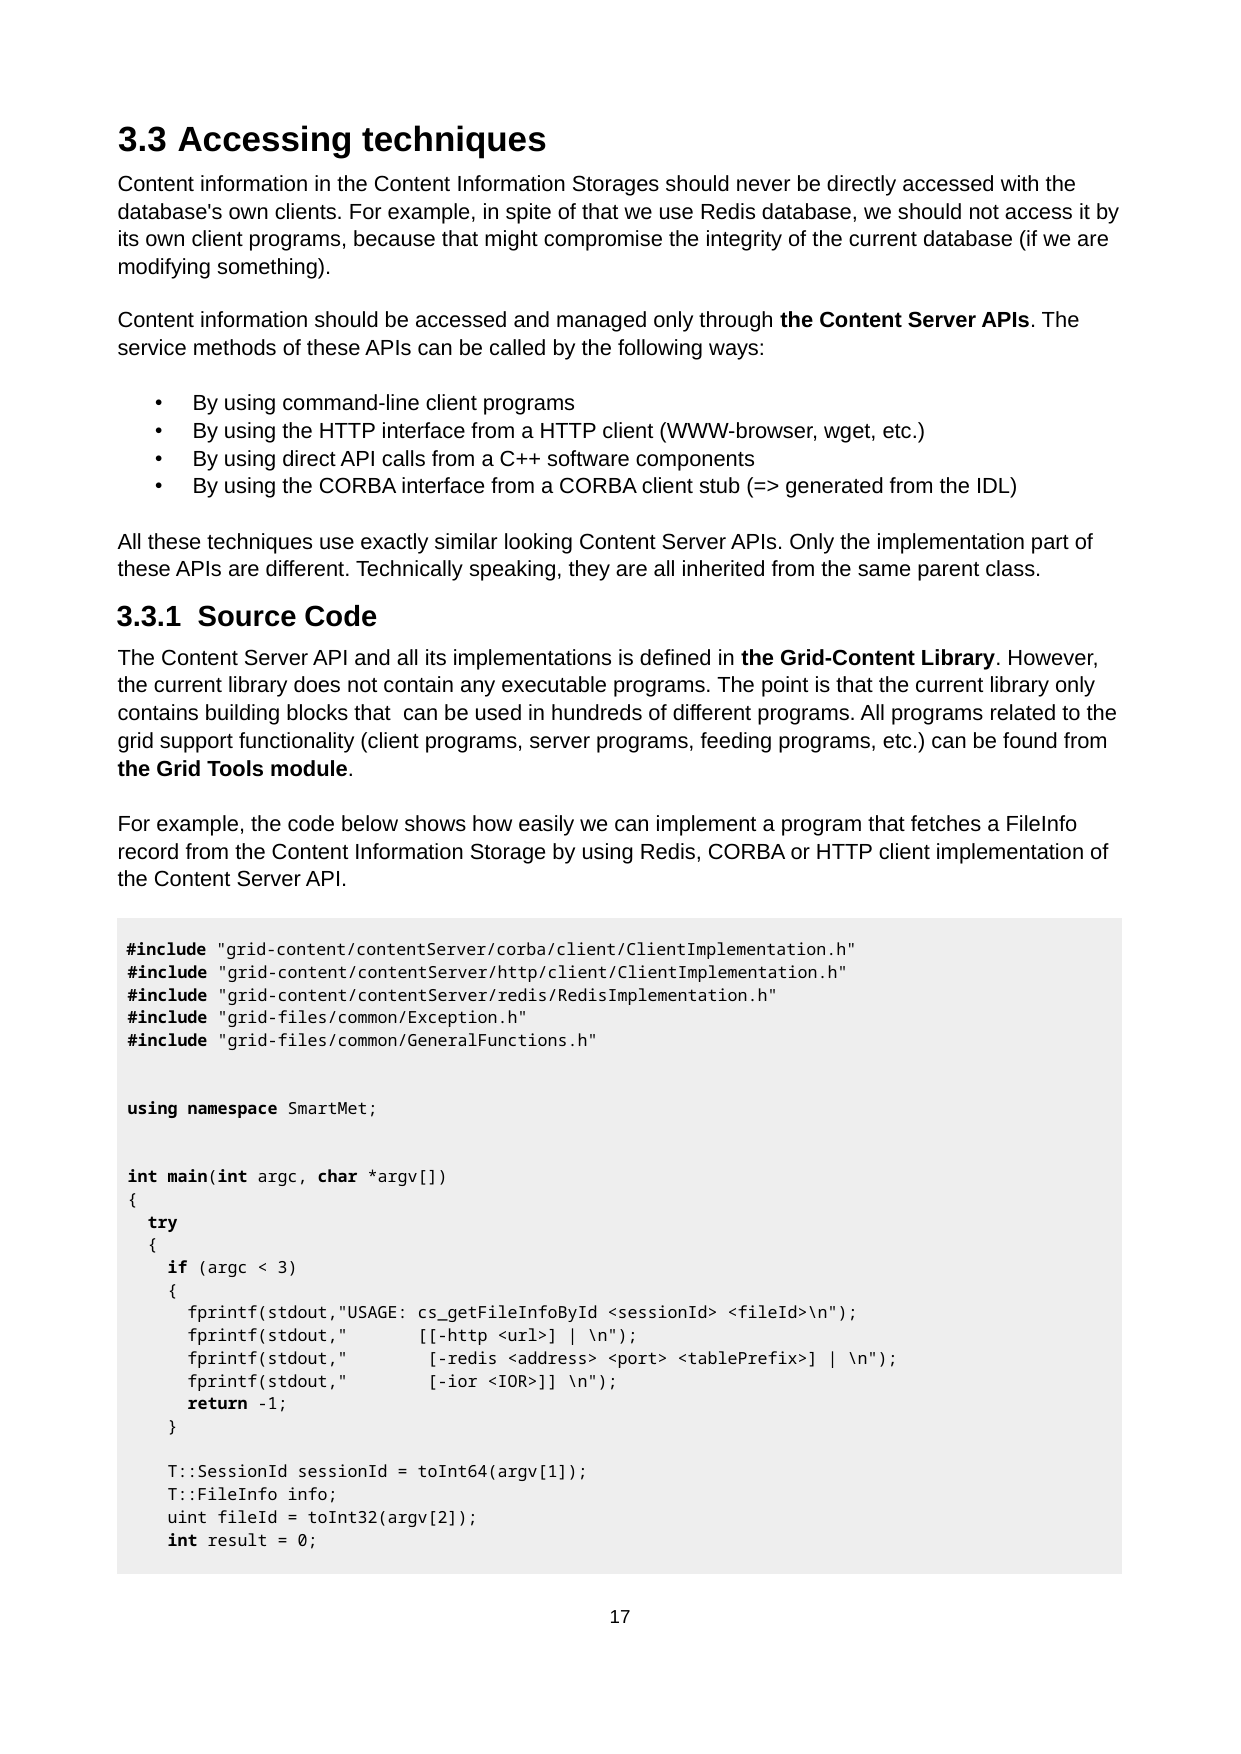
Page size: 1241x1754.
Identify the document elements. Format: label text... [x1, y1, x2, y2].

list By using the CORBA interface from a CORBA client stub (=> generated from the IDL) [155, 473, 1122, 498]
text #include "grid-files/common/Exception.h" [117, 1006, 1122, 1029]
text { [117, 1278, 1122, 1301]
text #include "grid-content/contentServer/redis/RedisImplementation.h" [117, 983, 1122, 1006]
text } [117, 1415, 1122, 1437]
text T::SessionId sessionId = toInt64(argv[1]); [117, 1460, 1122, 1483]
text #include "grid-content/contentServer/corba/client/ClientImplementation.h" [117, 938, 1122, 961]
text Content information in the Content Information Storages should never be directly accessed with the database's own clients. For example, in spite of that we use Redis database, we should not access it by its own client programs, because that might compromise the integrity of the current database (if we are modifying something). [117, 171, 1122, 279]
text using namespace SmartMet; [117, 1097, 1122, 1119]
list By using command-line client programs [155, 390, 1122, 415]
text uint fileId = toInt32(argv[2]); [117, 1506, 1122, 1528]
subtitle Accessing techniques [108, 118, 1122, 158]
text #include "grid-content/contentServer/http/client/ClientImplementation.h" [117, 961, 1122, 983]
list By using the HTTP interface from a HTTP client (WWW-browser, wget, etc.) [155, 418, 1122, 443]
text T::FileInfo info; [117, 1483, 1122, 1506]
text { [117, 1188, 1122, 1210]
text All these techniques use exactly similar looking Content Server APIs. Only the implementation part of these APIs are different. Technically speaking, they are all inherited from the same parent class. [117, 528, 1122, 581]
text fprintf(stdout," [[-http <url>] | \n"); [117, 1324, 1122, 1347]
text { [117, 1233, 1122, 1256]
subtitle Source Code [108, 598, 1122, 632]
text int result = 0; [117, 1528, 1122, 1551]
text For example, the code below shows how easily we can implement a program that fetches a FileInfo record from the Content Information Storage by using Redis, CORBA or HTTP client implementation of the Content Server API. [117, 811, 1122, 891]
text fprintf(stdout," [-redis <address> <port> <tablePrefix>] | \n"); [117, 1347, 1122, 1369]
text int main(int argc, char *argv[]) [117, 1165, 1122, 1188]
text Content information should be accessed and managed only through the Content Server APIs. The service methods of these APIs can be called by the following ways: [117, 307, 1122, 360]
text return -1; [117, 1392, 1122, 1415]
text fprintf(stdout,"USAGE: cs_getFileInfoById <sessionId> <fileId>\n"); [117, 1301, 1122, 1324]
text if (argc < 3) [117, 1256, 1122, 1278]
text fprintf(stdout," [-ior <IOR>]] \n"); [117, 1369, 1122, 1392]
text The Content Server API and all its implementations is defined in the Grid-Content Library. However, the current library does not contain any executable programs. The point is that the current library only contains building blocks that can be used in hundreds of different programs. All programs related to the grid support functionality (client programs, server programs, feeding programs, etc.) can be found from the Grid Tools module. [117, 644, 1122, 781]
list By using direct API calls from a C++ software components [155, 445, 1122, 471]
text try [117, 1210, 1122, 1233]
text #include "grid-files/common/GeneralFunctions.h" [117, 1029, 1122, 1051]
